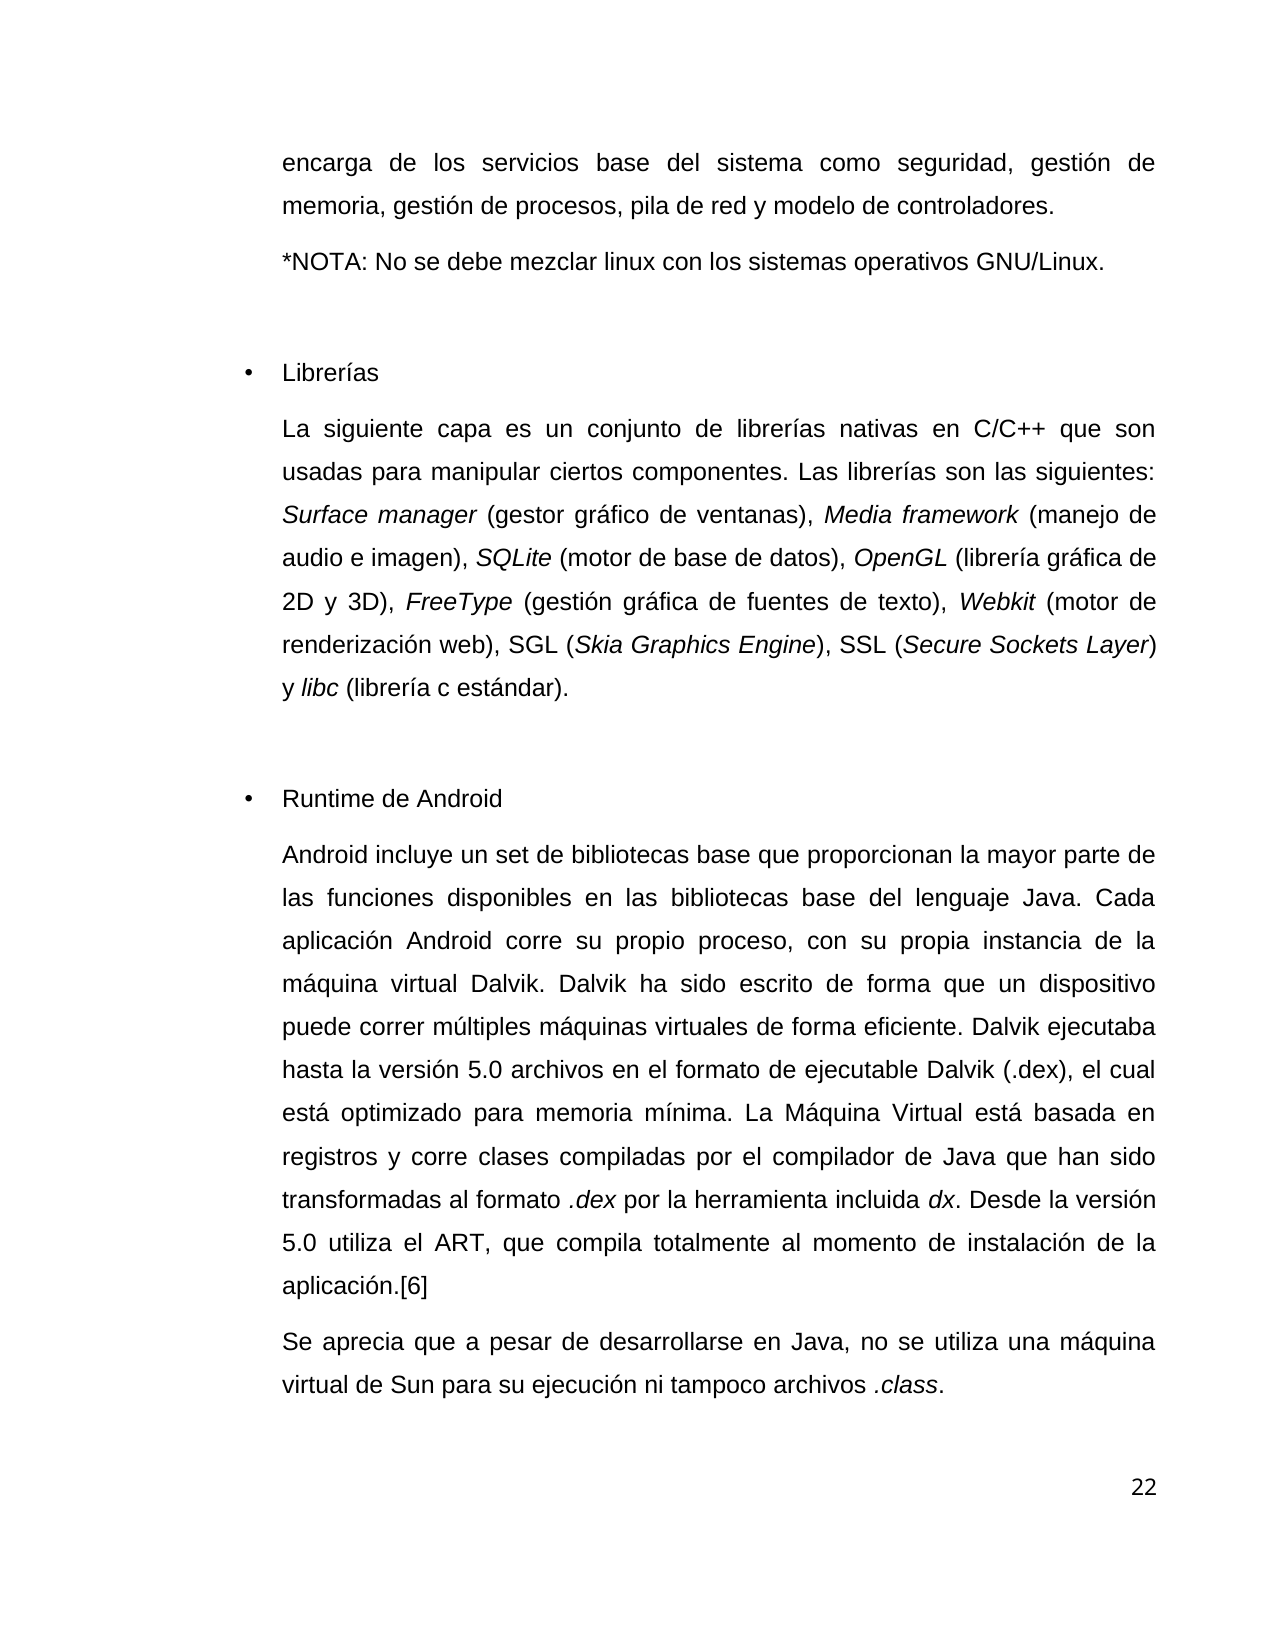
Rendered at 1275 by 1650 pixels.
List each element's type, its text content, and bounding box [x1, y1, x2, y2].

list Librerías [244, 358, 1157, 387]
list Android incluye un set de bibliotecas base que proporcionan la mayor parte de las funciones disponibles en las bibliotecas base del lenguaje Java. Cada aplicación Android corre su propio proceso, con su propia instancia de la máquina virtual Dalvik. Dalvik ha sido escrito de forma que un dispositivo puede correr múltiples máquinas virtuales de forma eficiente. Dalvik ejecutaba hasta la versión 5.0 archivos en el formato de ejecutable Dalvik (.dex), el cual está optimizado para memoria mínima. La Máquina Virtual está basada en registros y corre clases compiladas por el compilador de Java que han sido transformadas al formato .dex por la herramienta incluida dx. Desde la versión 5.0 utiliza el ART, que compila totalmente al momento de instalación de la aplicación.[6] [244, 840, 1157, 1300]
text *NOTA: No se debe mezclar linux con los sistemas operativos GNU/Linux. [207, 247, 1157, 276]
list La siguiente capa es un conjunto de librerías nativas en C/C++ que son usadas para manipular ciertos componentes. Las librerías son las siguientes: Surface manager (gestor gráfico de ventanas), Media framework (manejo de audio e imagen), SQLite (motor de base de datos), OpenGL (librería gráfica de 2D y 3D), FreeType (gestión gráfica de fuentes de texto), Webkit (motor de renderización web), SGL (Skia Graphics Engine), SSL (Secure Sockets Layer) y libc (librería c estándar). [244, 414, 1157, 701]
list Runtime de Android [244, 784, 1157, 813]
list Se aprecia que a pesar de desarrollarse en Java, no se utiliza una máquina virtual de Sun para su ejecución ni tampoco archivos .class. [244, 1327, 1157, 1398]
list encarga de los servicios base del sistema como seguridad, gestión de memoria, gestión de procesos, pila de red y modelo de controladores. [244, 148, 1157, 220]
